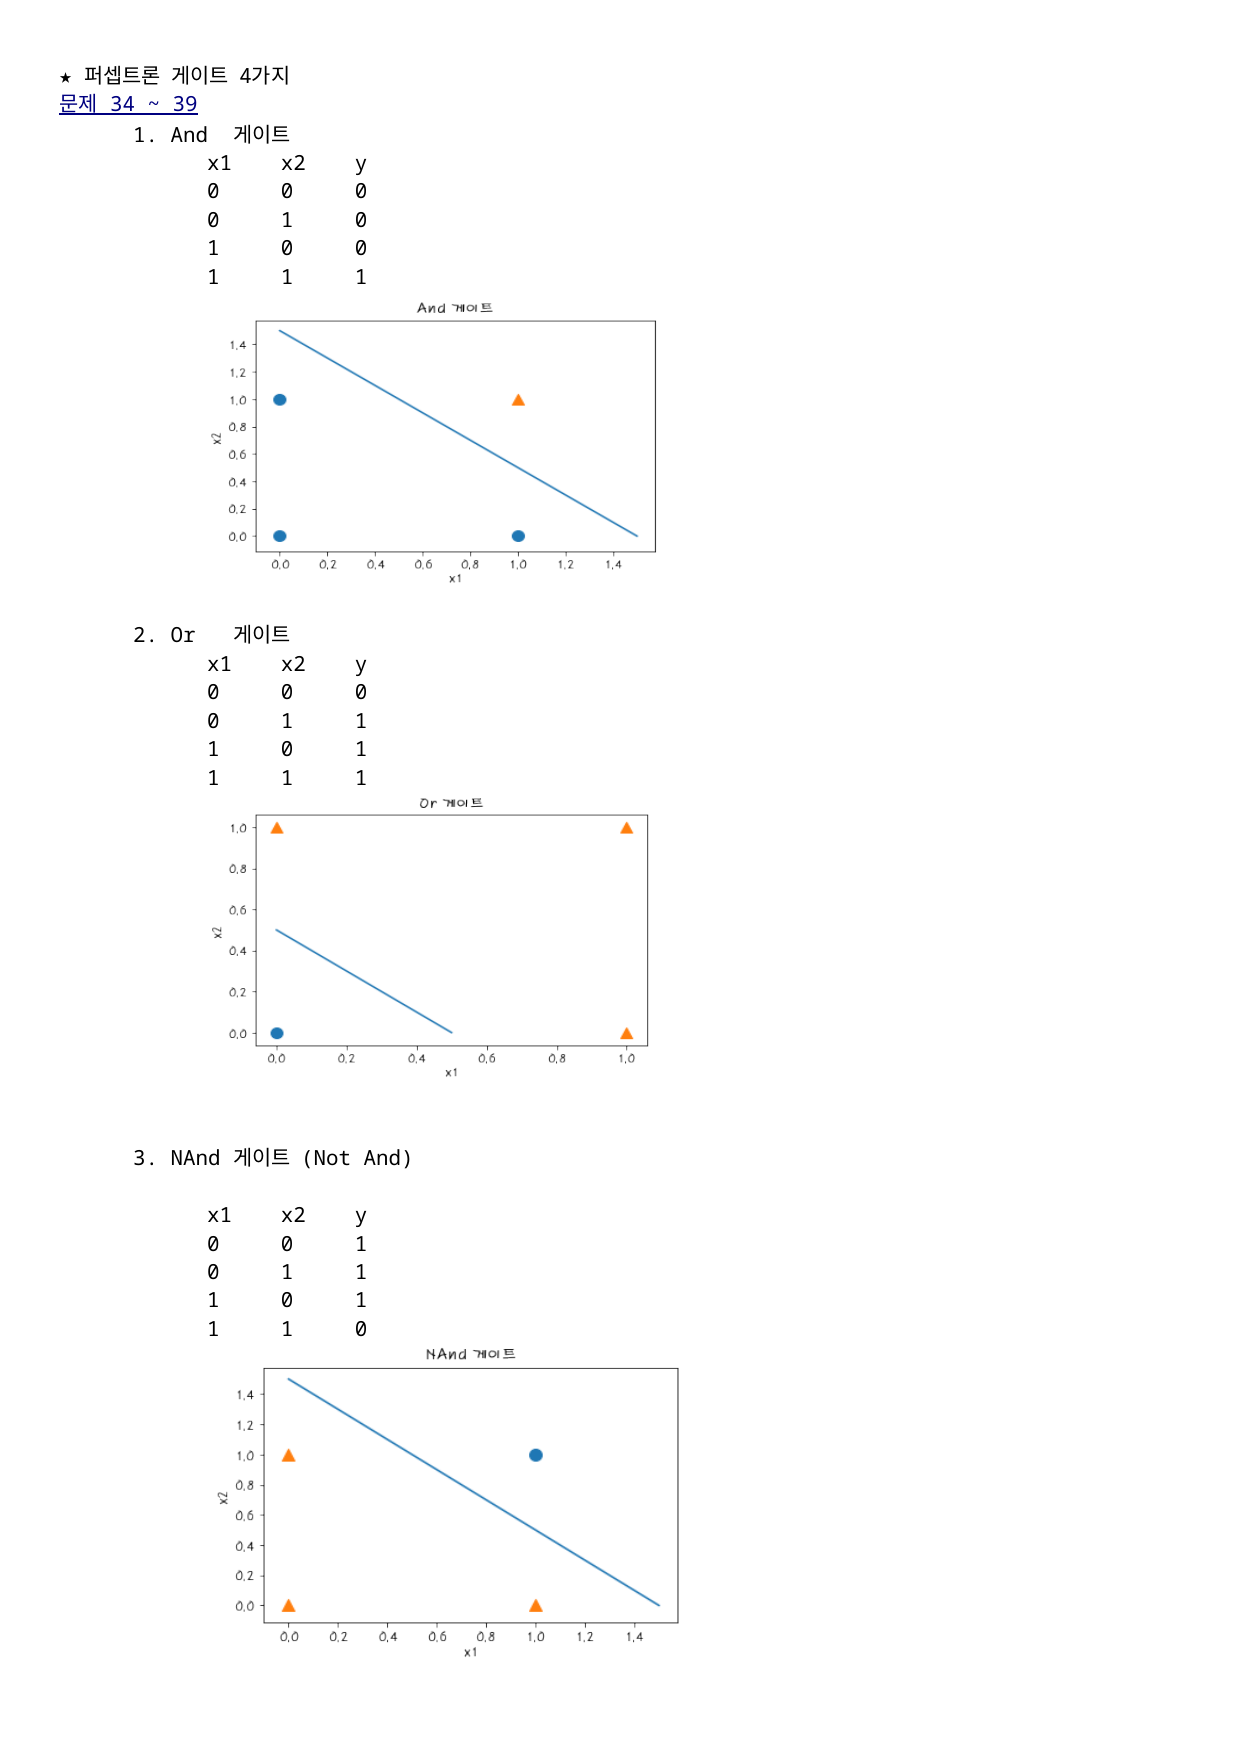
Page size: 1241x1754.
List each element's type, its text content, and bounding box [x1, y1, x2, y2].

text 1 0 1 [59, 734, 1181, 763]
text 1 1 0 [59, 1314, 1181, 1342]
text 1 0 0 [59, 233, 1181, 262]
text x1 x2 y [59, 1200, 1181, 1229]
text 0 1 1 [59, 706, 1181, 734]
text 1. And 게이트 [59, 118, 1181, 148]
text x1 x2 y [59, 649, 1181, 677]
picture [203, 297, 667, 591]
text 0 0 0 [59, 177, 1181, 205]
text 0 0 1 [59, 1229, 1181, 1257]
text x1 x2 y [59, 148, 1181, 177]
text 0 1 1 [59, 1257, 1181, 1286]
text ★ 퍼셉트론 게이트 4가지 [59, 59, 1181, 89]
text 1 1 1 [59, 262, 1181, 290]
picture [204, 791, 658, 1085]
text 3. NAnd 게이트 (Not And) [59, 1142, 1181, 1172]
text 2. Or 게이트 [59, 619, 1181, 649]
text 0 0 0 [59, 677, 1181, 706]
text 문제 34 ~ 39 [59, 89, 1181, 118]
text 1 1 1 [59, 763, 1181, 791]
picture [209, 1342, 690, 1666]
text 1 0 1 [59, 1286, 1181, 1314]
text 0 1 0 [59, 205, 1181, 233]
